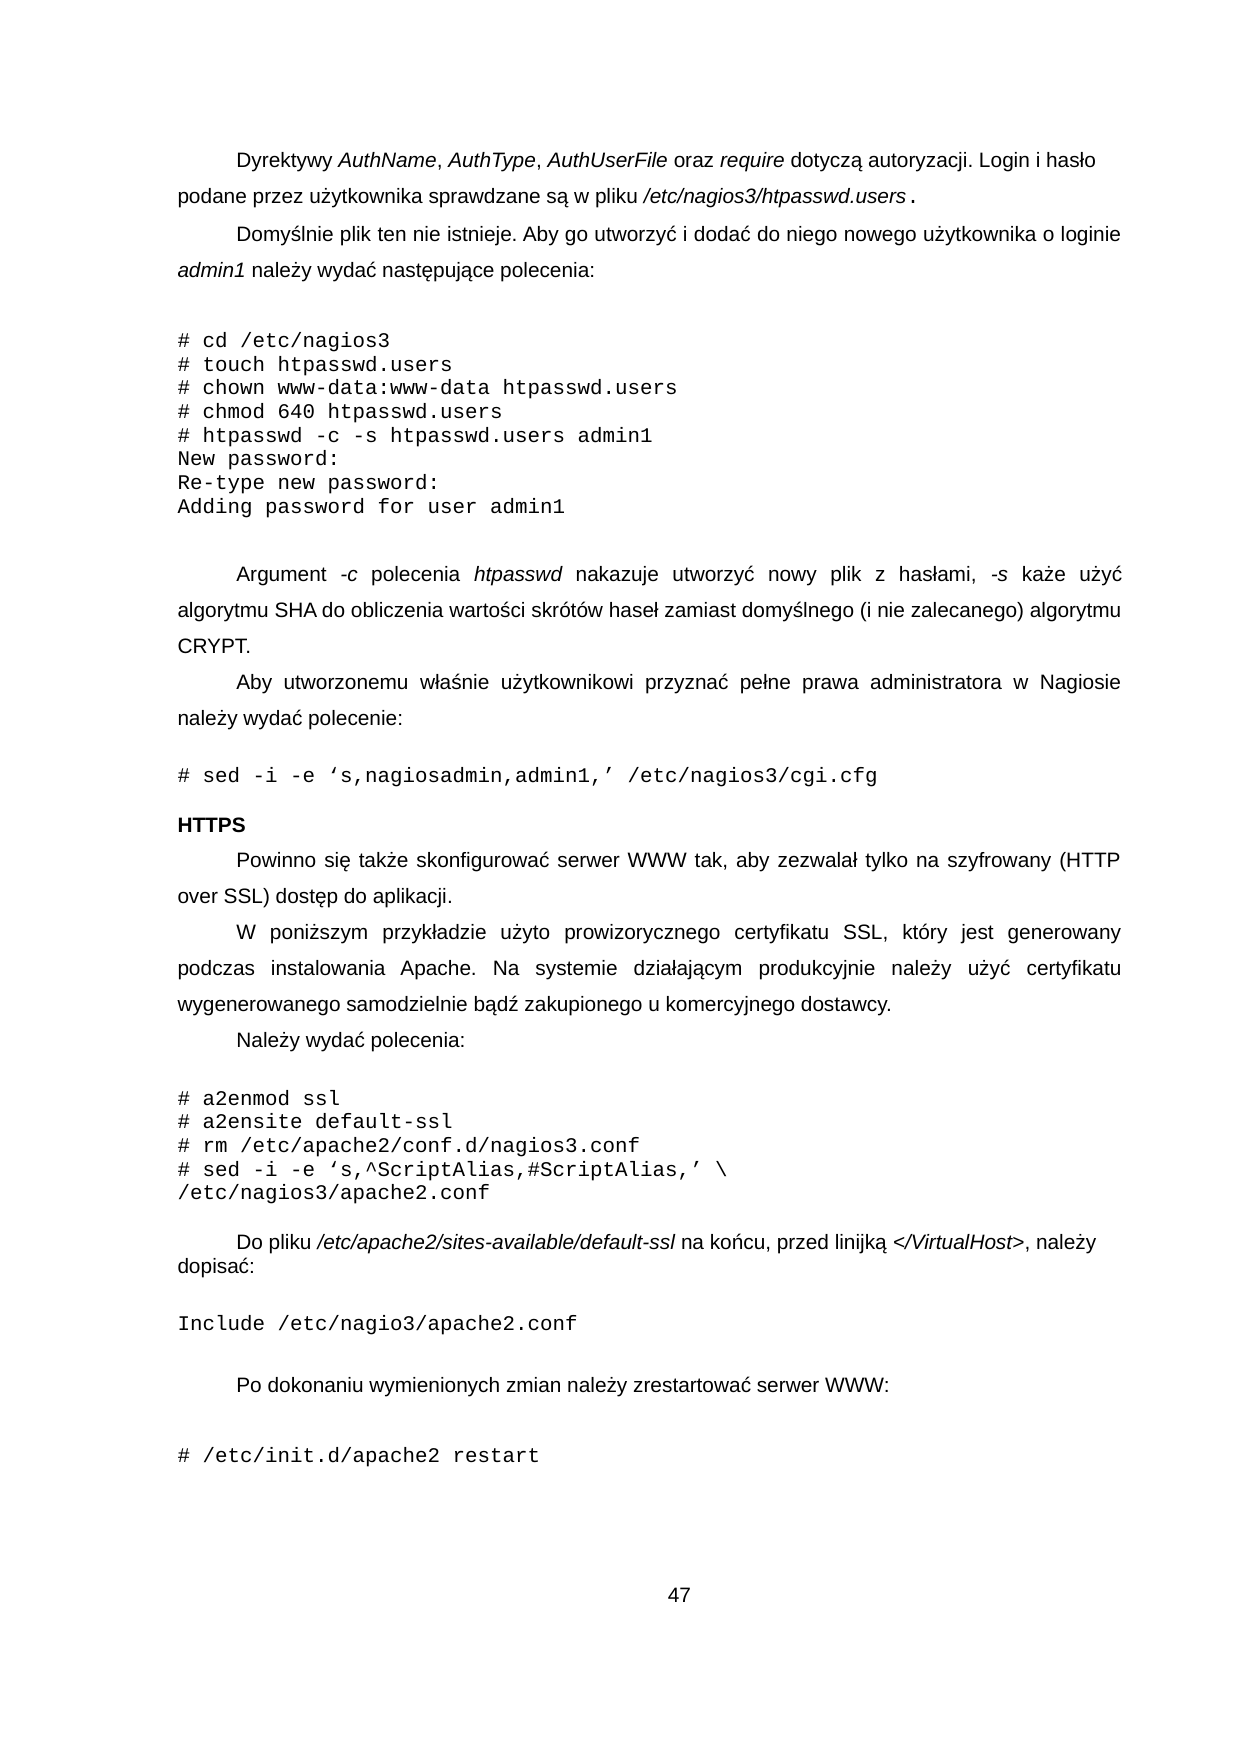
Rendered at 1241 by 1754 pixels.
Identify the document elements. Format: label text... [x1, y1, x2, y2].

text # a2ensite default-ssl [177, 1111, 1122, 1135]
text Powinno się także skonfigurować serwer WWW tak, aby zezwalał tylko na szyfrowany (HTTP over SSL) dostęp do aplikacji. [177, 848, 1122, 908]
text Adding password for user admin1 [177, 496, 1122, 519]
text # touch htpasswd.users [177, 354, 1122, 377]
text # cd /etc/nagios3 [177, 330, 1122, 354]
text # chown www-data:www-data htpasswd.users [177, 377, 1122, 401]
text Domyślnie plik ten nie istnieje. Aby go utworzyć i dodać do niego nowego użytkownika o loginie admin1 należy wydać następujące polecenia: [177, 222, 1122, 282]
text # htpasswd -c -s htpasswd.users admin1 [177, 425, 1122, 448]
text # sed -i -e ‘s,^ScriptAlias,#ScriptAlias,’ \ [177, 1158, 1122, 1182]
text Include /etc/nagio3/apache2.conf [177, 1313, 1122, 1337]
text # chmod 640 htpasswd.users [177, 401, 1122, 425]
text # a2enmod ssl [177, 1088, 1122, 1111]
text Dyrektywy AuthName, AuthType, AuthUserFile oraz require dotyczą autoryzacji. Login i hasło podane przez użytkownika sprawdzane są w pliku /etc/nagios3/htpasswd.users. [177, 148, 1122, 209]
text W poniższym przykładzie użyto prowizorycznego certyfikatu SSL, który jest generowany podczas instalowania Apache. Na systemie działającym produkcyjnie należy użyć certyfikatu wygenerowanego samodzielnie bądź zakupionego u komercyjnego dostawcy. [177, 920, 1122, 1016]
text Re-type new password: [177, 472, 1122, 496]
text /etc/nagios3/apache2.conf [177, 1182, 1122, 1206]
text Do pliku /etc/apache2/sites-available/default-ssl na końcu, przed linijką </VirtualHost>, należy dopisać: [177, 1229, 1122, 1277]
text HTTPS [177, 812, 1122, 836]
text New password: [177, 448, 1122, 472]
text Argument -c polecenia htpasswd nakazuje utworzyć nowy plik z hasłami, -s każe użyć algorytmu SHA do obliczenia wartości skrótów haseł zamiast domyślnego (i nie zalecanego) algorytmu CRYPT. [177, 562, 1122, 658]
text Po dokonaniu wymienionych zmian należy zrestartować serwer WWW: [177, 1373, 1122, 1397]
text # /etc/init.d/apache2 restart [177, 1445, 1122, 1468]
text Aby utworzonemu właśnie użytkownikowi przyznać pełne prawa administratora w Nagiosie należy wydać polecenie: [177, 669, 1122, 729]
text # rm /etc/apache2/conf.d/nagios3.conf [177, 1135, 1122, 1158]
text Należy wydać polecenia: [177, 1028, 1122, 1052]
text # sed -i -e ‘s,nagiosadmin,admin1,’ /etc/nagios3/cgi.cfg [177, 765, 1122, 789]
